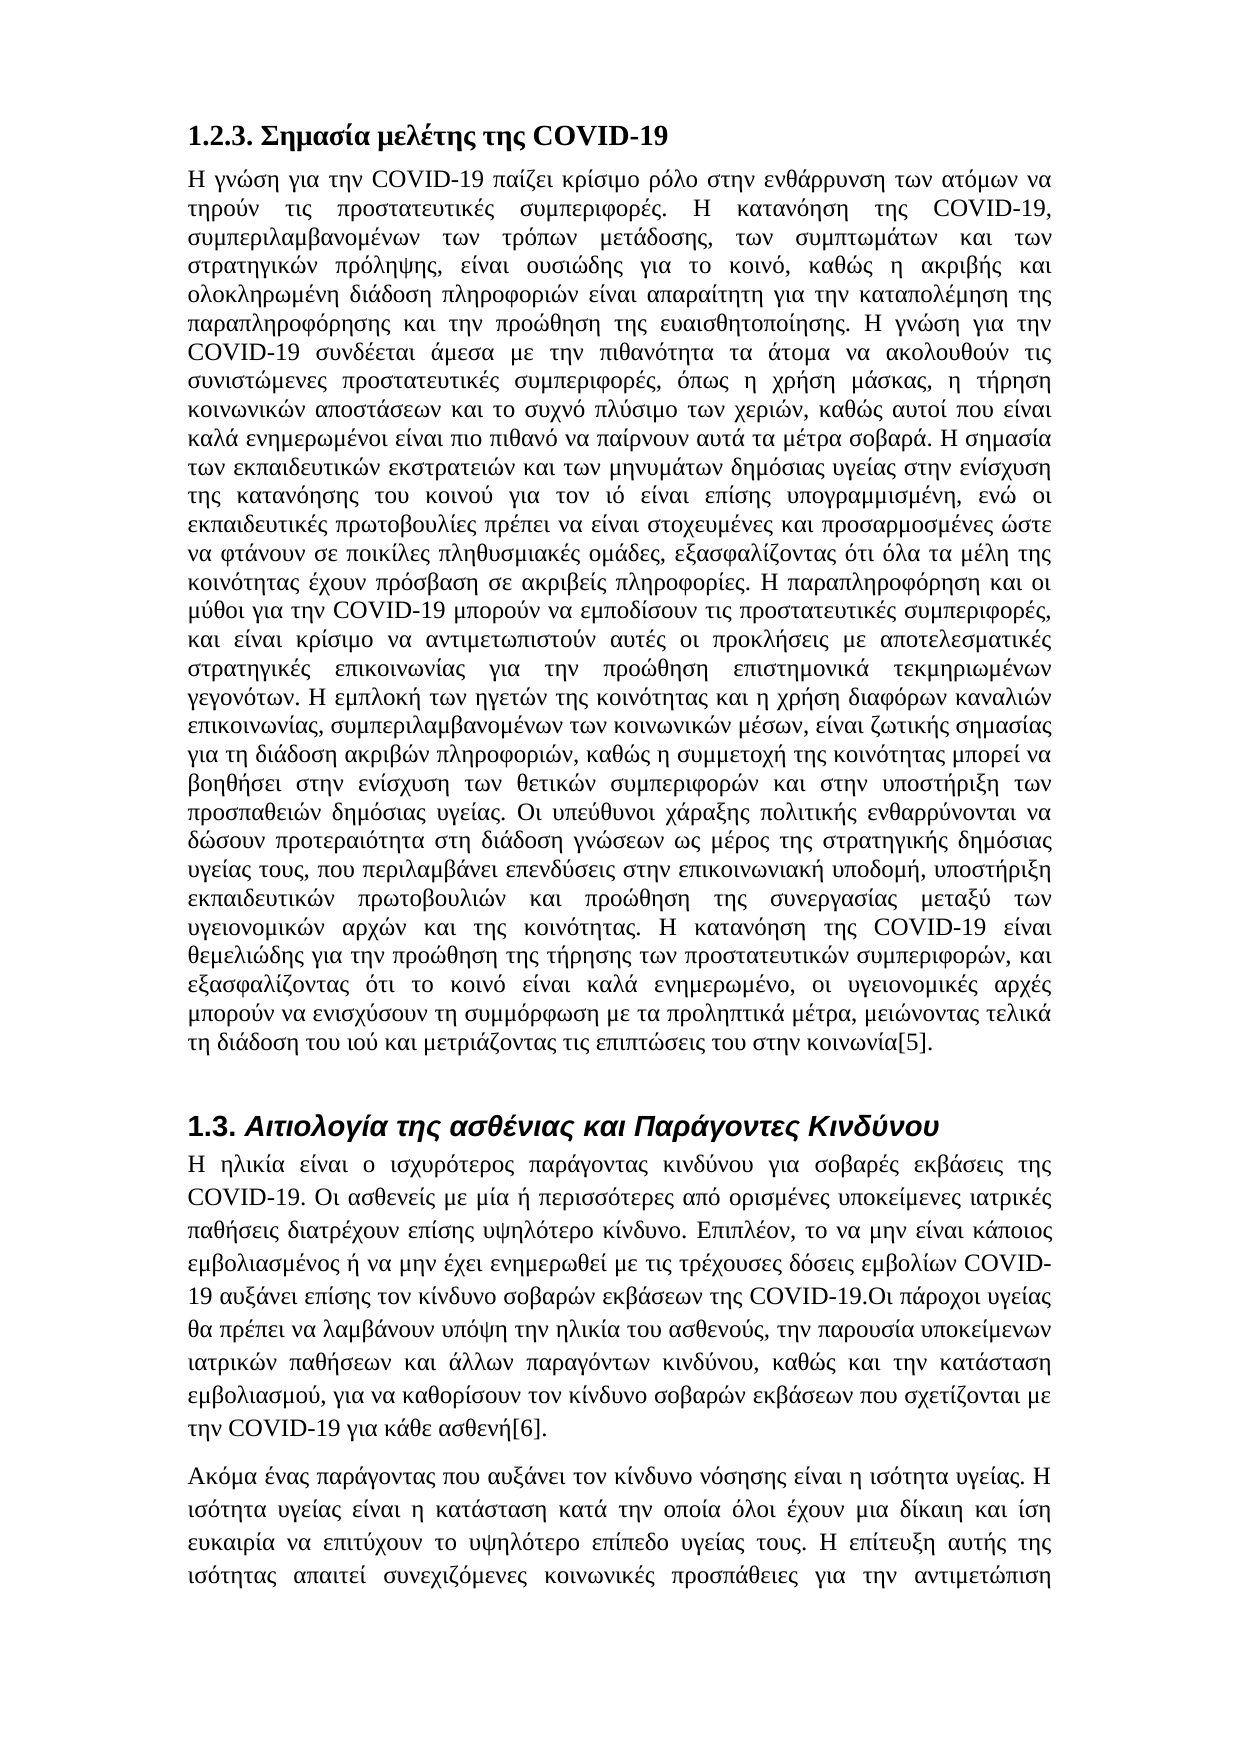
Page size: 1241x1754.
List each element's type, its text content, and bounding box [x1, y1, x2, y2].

text Η γνώση για την COVID-19 παίζει κρίσιμο ρόλο στην ενθάρρυνση των ατόμων να τηρούν τις προστατευτικές συμπεριφορές. Η κατανόηση της COVID-19, συμπεριλαμβανομένων των τρόπων μετάδοσης, των συμπτωμάτων και των στρατηγικών πρόληψης, είναι ουσιώδης για το κοινό, καθώς η ακριβής και ολοκληρωμένη διάδοση πληροφοριών είναι απαραίτητη για την καταπολέμηση της παραπληροφόρησης και την προώθηση της ευαισθητοποίησης. Η γνώση για την COVID-19 συνδέεται άμεσα με την πιθανότητα τα άτομα να ακολουθούν τις συνιστώμενες προστατευτικές συμπεριφορές, όπως η χρήση μάσκας, η τήρηση κοινωνικών αποστάσεων και το συχνό πλύσιμο των χεριών, καθώς αυτοί που είναι καλά ενημερωμένοι είναι πιο πιθανό να παίρνουν αυτά τα μέτρα σοβαρά. Η σημασία των εκπαιδευτικών εκστρατειών και των μηνυμάτων δημόσιας υγείας στην ενίσχυση της κατανόησης του κοινού για τον ιό είναι επίσης υπογραμμισμένη, ενώ οι εκπαιδευτικές πρωτοβουλίες πρέπει να είναι στοχευμένες και προσαρμοσμένες ώστε να φτάνουν σε ποικίλες πληθυσμιακές ομάδες, εξασφαλίζοντας ότι όλα τα μέλη της κοινότητας έχουν πρόσβαση σε ακριβείς πληροφορίες. Η παραπληροφόρηση και οι μύθοι για την COVID-19 μπορούν να εμποδίσουν τις προστατευτικές συμπεριφορές, και είναι κρίσιμο να αντιμετωπιστούν αυτές οι προκλήσεις με αποτελεσματικές στρατηγικές επικοινωνίας για την προώθηση επιστημονικά τεκμηριωμένων γεγονότων. Η εμπλοκή των ηγετών της κοινότητας και η χρήση διαφόρων καναλιών επικοινωνίας, συμπεριλαμβανομένων των κοινωνικών μέσων, είναι ζωτικής σημασίας για τη διάδοση ακριβών πληροφοριών, καθώς η συμμετοχή της κοινότητας μπορεί να βοηθήσει στην ενίσχυση των θετικών συμπεριφορών και στην υποστήριξη των προσπαθειών δημόσιας υγείας. Οι υπεύθυνοι χάραξης πολιτικής ενθαρρύνονται να δώσουν προτεραιότητα στη διάδοση γνώσεων ως μέρος της στρατηγικής δημόσιας υγείας τους, που περιλαμβάνει επενδύσεις στην επικοινωνιακή υποδομή, υποστήριξη εκπαιδευτικών πρωτοβουλιών και προώθηση της συνεργασίας μεταξύ των υγειονομικών αρχών και της κοινότητας. Η κατανόηση της COVID-19 είναι θεμελιώδης για την προώθηση της τήρησης των προστατευτικών συμπεριφορών, και εξασφαλίζοντας ότι το κοινό είναι καλά ενημερωμένο, οι υγειονομικές αρχές μπορούν να ενισχύσουν τη συμμόρφωση με τα προληπτικά μέτρα, μειώνοντας τελικά τη διάδοση του ιού και μετριάζοντας τις επιπτώσεις του στην κοινωνία[5]. [187, 164, 1053, 1056]
text Ακόμα ένας παράγοντας που αυξάνει τον κίνδυνο νόσησης είναι η ισότητα υγείας. Η ισότητα υγείας είναι η κατάσταση κατά την οποία όλοι έχουν μια δίκαιη και ίση ευκαιρία να επιτύχουν το υψηλότερο επίπεδο υγείας τους. Η επίτευξη αυτής της ισότητας απαιτεί συνεχιζόμενες κοινωνικές προσπάθειες για την αντιμετώπιση [187, 1461, 1053, 1589]
text Η ηλικία είναι ο ισχυρότερος παράγοντας κινδύνου για σοβαρές εκβάσεις της COVID-19. Οι ασθενείς με μία ή περισσότερες από ορισμένες υποκείμενες ιατρικές παθήσεις διατρέχουν επίσης υψηλότερο κίνδυνο. Επιπλέον, το να μην είναι κάποιος εμβολιασμένος ή να μην έχει ενημερωθεί με τις τρέχουσες δόσεις εμβολίων COVID-19 αυξάνει επίσης τον κίνδυνο σοβαρών εκβάσεων της COVID-19.Οι πάροχοι υγείας θα πρέπει να λαμβάνουν υπόψη την ηλικία του ασθενούς, την παρουσία υποκείμενων ιατρικών παθήσεων και άλλων παραγόντων κινδύνου, καθώς και την κατάσταση εμβολιασμού, για να καθορίσουν τον κίνδυνο σοβαρών εκβάσεων που σχετίζονται με την COVID-19 για κάθε ασθενή[6]. [187, 1149, 1053, 1442]
subtitle 1.3. Αιτιολογία της ασθένιας και Παράγοντες Κινδύνου [187, 1109, 1053, 1143]
subtitle 1.2.3. Σημασία μελέτης της COVID-19 [187, 118, 1053, 152]
